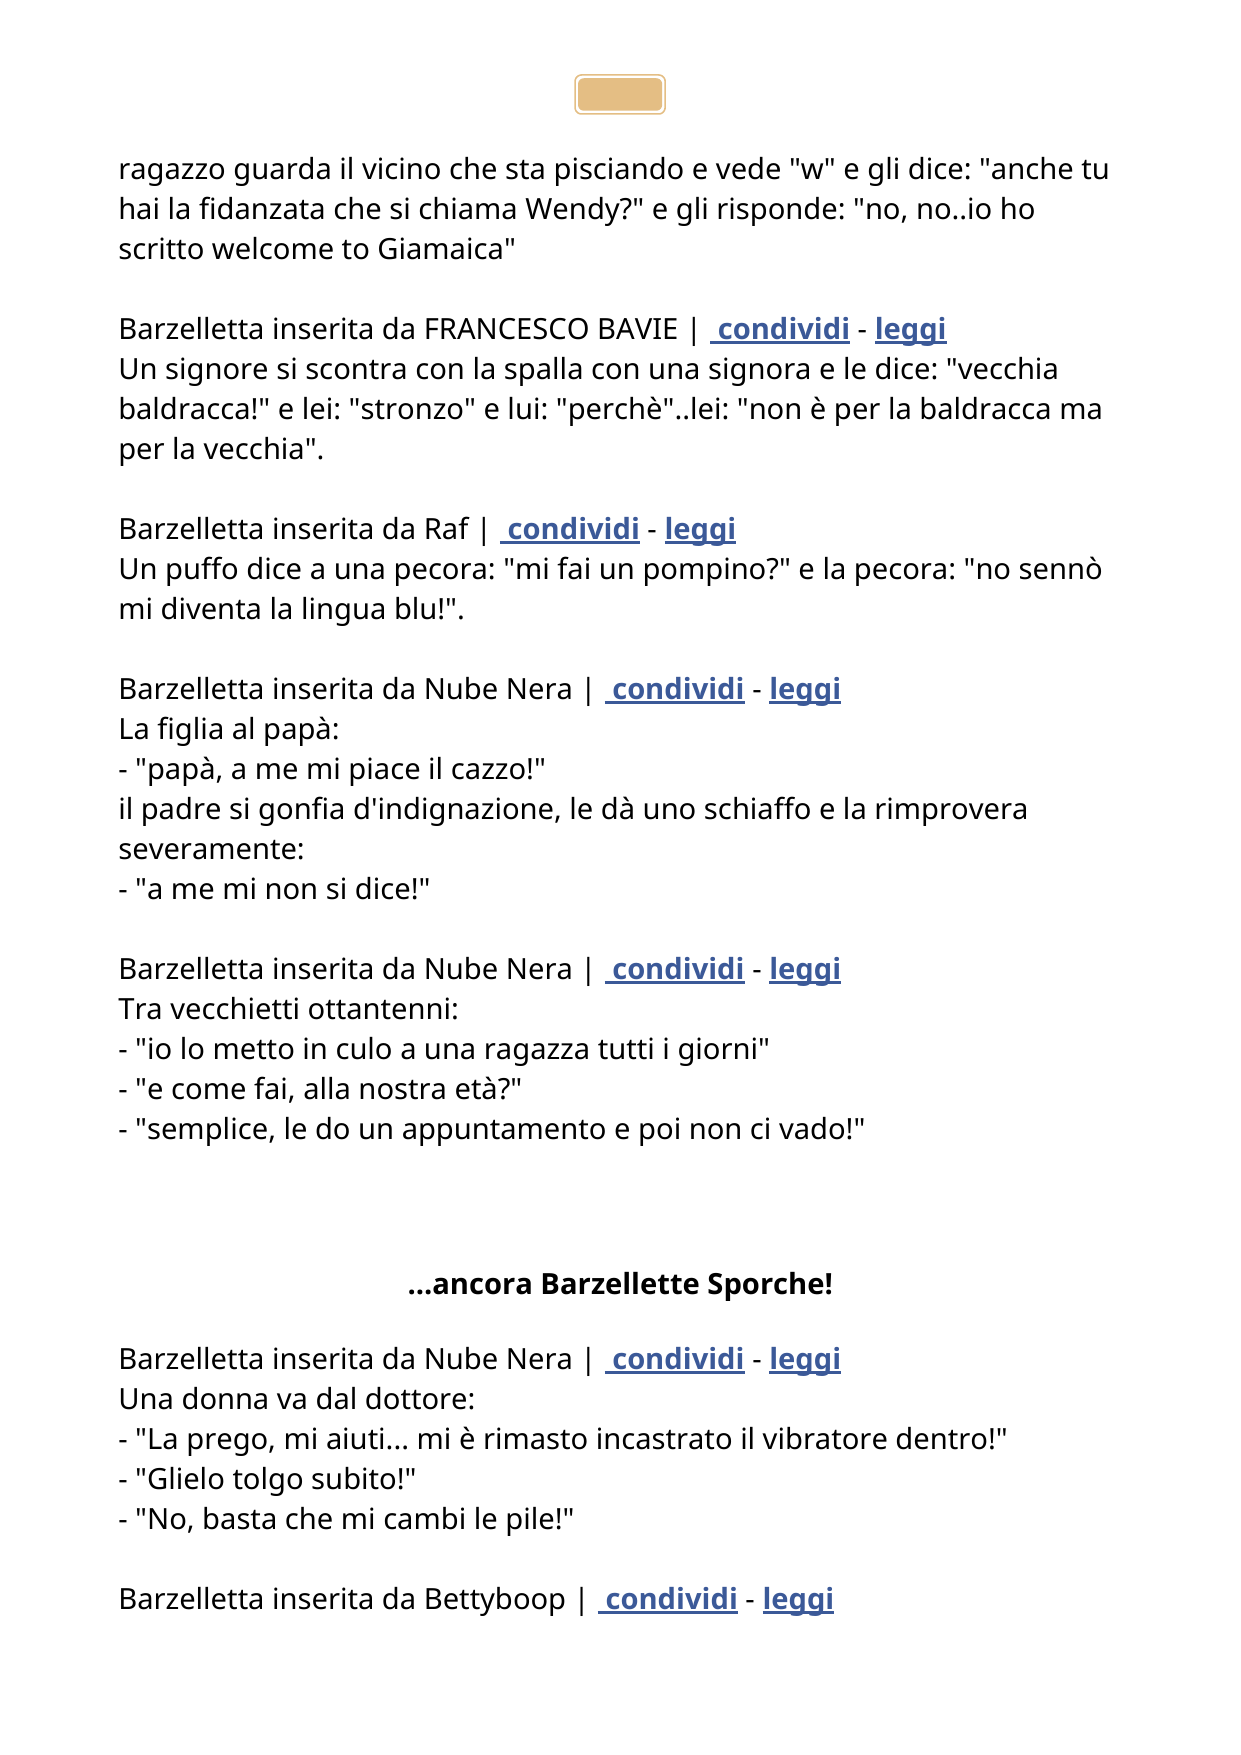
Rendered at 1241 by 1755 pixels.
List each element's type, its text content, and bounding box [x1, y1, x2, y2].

text Barzelletta inserita da Nube Nera | condividi - leggi [118, 908, 1122, 988]
text La figlia al papà: - "papà, a me mi piace il cazzo!" il padre si gonfia d'indignazione, le dà uno schiaffo e la rimprovera severamente: - "a me mi non si dice!" [118, 708, 1122, 908]
text ragazzo guarda il vicino che sta pisciando e vede "w" e gli dice: "anche tu hai la fidanzata che si chiama Wendy?" e gli risponde: "no, no..io ho scritto welcome to Giamaica" [118, 148, 1122, 268]
text Barzelletta inserita da Nube Nera | condividi - leggi [118, 628, 1122, 708]
text Barzelletta inserita da FRANCESCO BAVIE | condividi - leggi [118, 268, 1122, 348]
text Tra vecchietti ottantenni: - "io lo metto in culo a una ragazza tutti i giorni" - "e come fai, alla nostra età?" - "semplice, le do un appuntamento e poi non ci vado!" [118, 988, 1122, 1148]
text Barzelletta inserita da Raf | condividi - leggi [118, 468, 1122, 548]
text Una donna va dal dottore: - "La prego, mi aiuti... mi è rimasto incastrato il vibratore dentro!" - "Glielo tolgo subito!" - "No, basta che mi cambi le pile!" [118, 1378, 1122, 1538]
text Barzelletta inserita da Bettyboop | condividi - leggi [118, 1538, 1122, 1618]
text Un signore si scontra con la spalla con una signora e le dice: "vecchia baldracca!" e lei: "stronzo" e lui: "perchè"..lei: "non è per la baldracca ma per la vecchia". [118, 348, 1122, 468]
text Un puffo dice a una pecora: "mi fai un pompino?" e la pecora: "no sennò mi diventa la lingua blu!". [118, 548, 1122, 628]
text Barzelletta inserita da Nube Nera | condividi - leggi [118, 1338, 1122, 1378]
text ...ancora Barzellette Sporche! [118, 1263, 1122, 1303]
